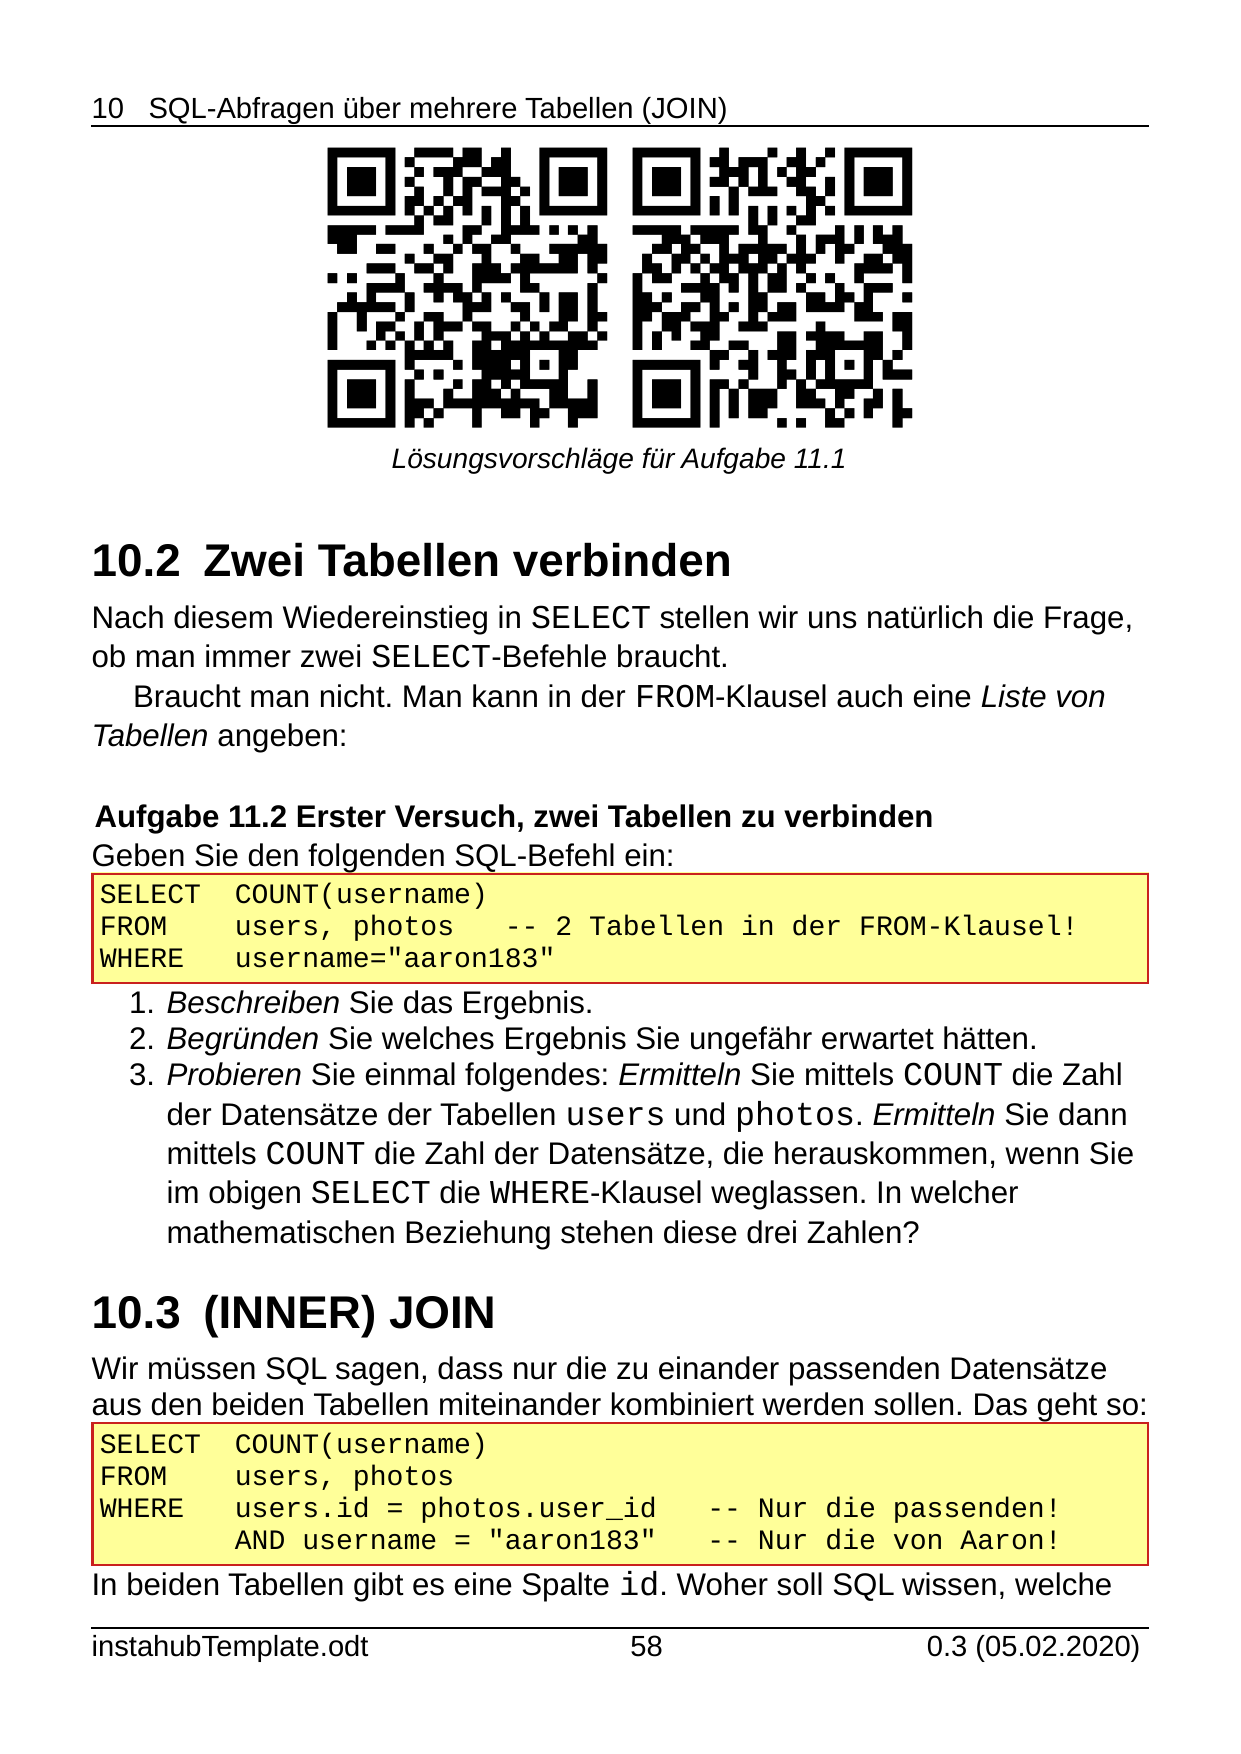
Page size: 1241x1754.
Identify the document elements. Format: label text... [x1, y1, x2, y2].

text Lösungsvorschläge für Aufgabe 11.1 [91, 442, 1149, 475]
text WHERE users.id = photos.user_id -- Nur die passenden! [94, 1486, 1147, 1518]
text FROM users, photos [94, 1454, 1147, 1486]
text AND username = "aaron183" -- Nur die von Aaron! [94, 1518, 1147, 1564]
text In beiden Tabellen gibt es eine Spalte id. Woher soll SQL wissen, welche [91, 1566, 1149, 1605]
text FROM users, photos -- 2 Tabellen in der FROM-Klausel! [94, 904, 1147, 936]
text Wir müssen SQL sagen, dass nur die zu einander passenden Datensätze aus den beiden Tabellen miteinander kombiniert werden sollen. Das geht so: [91, 1350, 1149, 1422]
text Braucht man nicht. Man kann in der FROM-Klausel auch eine Liste von Tabellen angeben: [91, 678, 1149, 753]
text Nach diesem Wiedereinstieg in SELECT stellen wir uns natürlich die Frage, ob man immer zwei SELECT-Befehle braucht. [91, 599, 1149, 678]
text WHERE username="aaron183" [94, 936, 1147, 982]
list Begründen Sie welches Ergebnis Sie ungefähr erwartet hätten. [129, 1020, 1149, 1056]
subtitle Aufgabe 11.2 Erster Versuch, zwei Tabellen zu verbinden [91, 795, 1149, 837]
text SELECT COUNT(username) [94, 875, 1147, 904]
subtitle (INNER) JOIN [91, 1285, 1149, 1338]
text SELECT COUNT(username) [94, 1424, 1147, 1454]
list Probieren Sie einmal folgendes: Ermitteln Sie mittels COUNT die Zahl der Datensätze der Tabellen users und photos. Ermitteln Sie dann mittels COUNT die Zahl der Datensätze, die herauskommen, wenn Sie im obigen SELECT die WHERE-Klausel weglassen. In welcher mathematischen Beziehung stehen diese drei Zahlen? [129, 1056, 1149, 1250]
list Beschreiben Sie das Ergebnis. [129, 984, 1149, 1020]
subtitle Zwei Tabellen verbinden [91, 534, 1149, 587]
text Geben Sie den folgenden SQL-Befehl ein: [91, 837, 1149, 872]
picture [318, 138, 922, 437]
